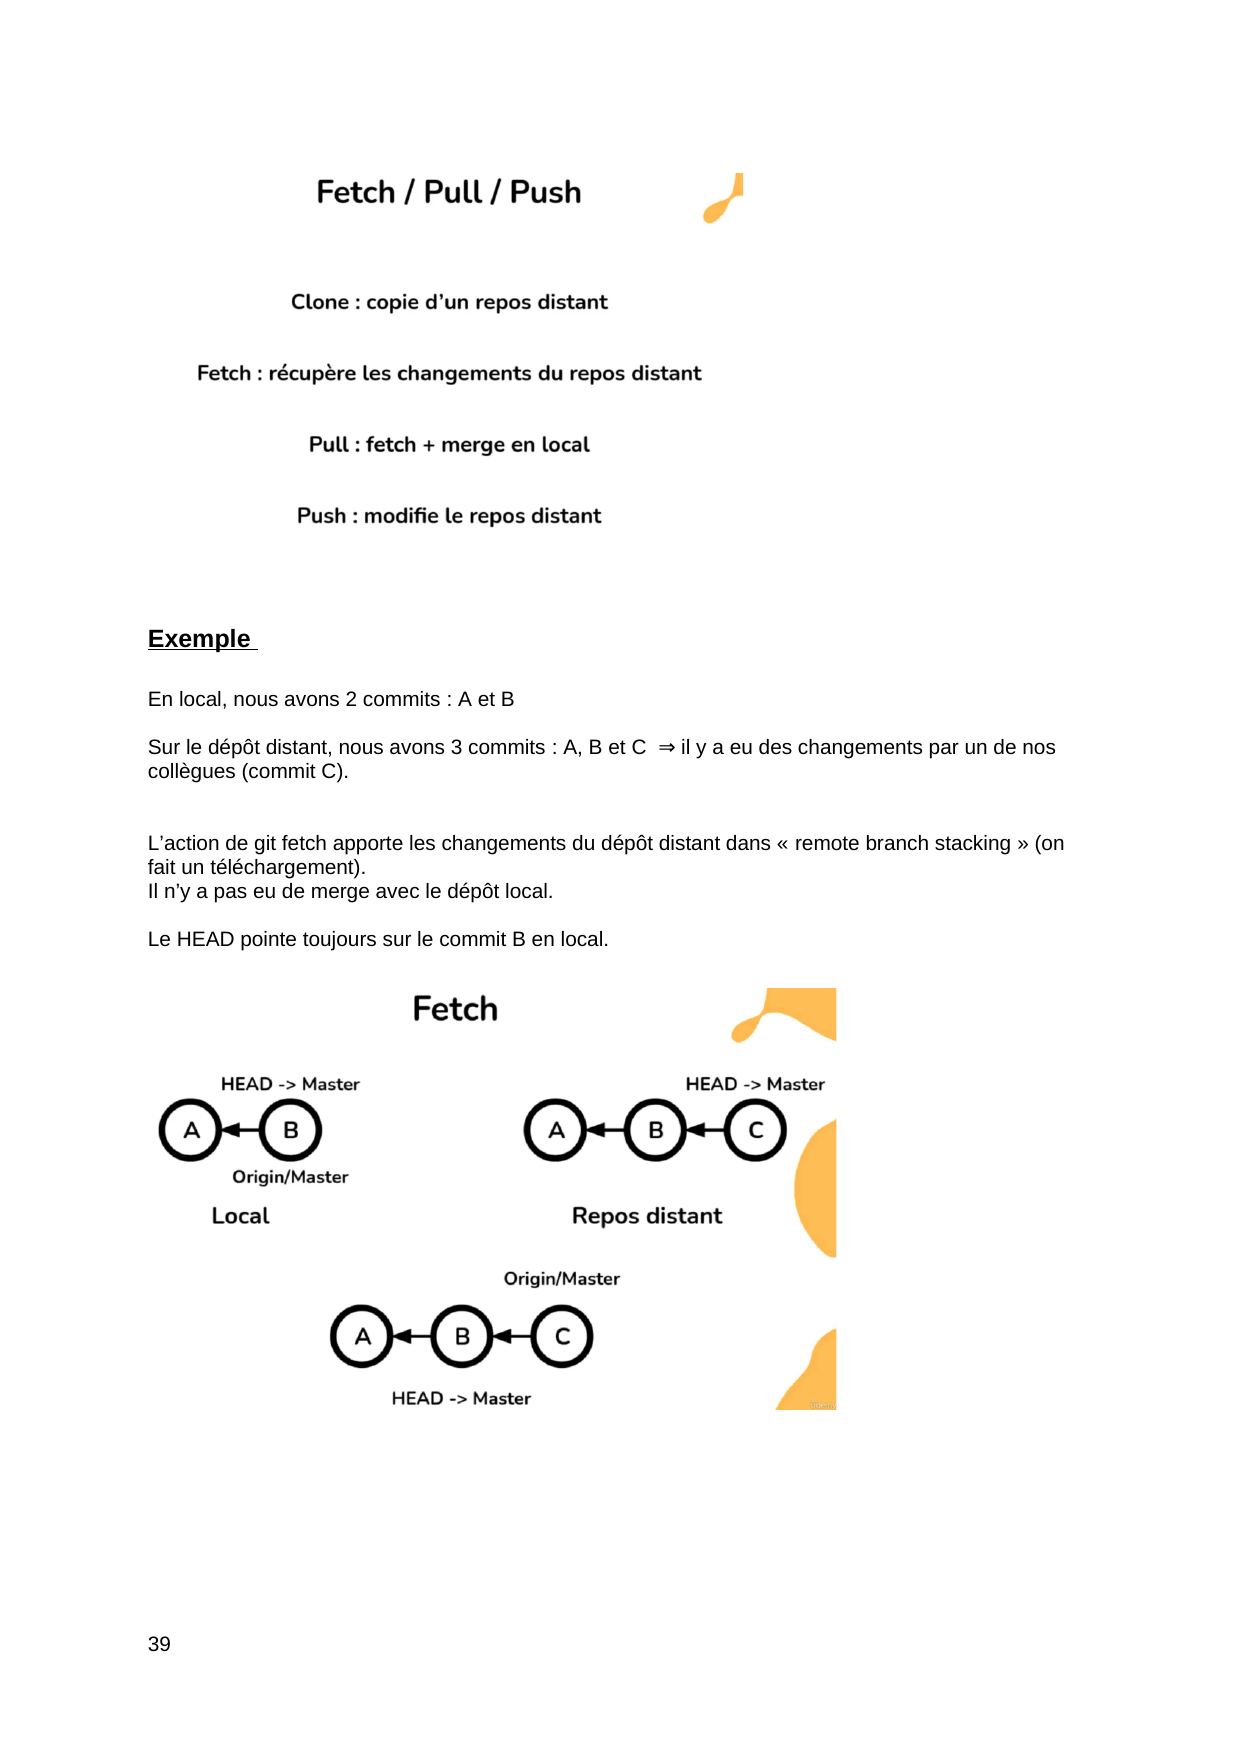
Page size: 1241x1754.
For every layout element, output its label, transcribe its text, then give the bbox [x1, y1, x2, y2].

text L’action de git fetch apporte les changements du dépôt distant dans « remote branch stacking » (on fait un téléchargement). [148, 831, 1093, 878]
text En local, nous avons 2 commits : A et B [148, 687, 1093, 711]
text Sur le dépôt distant, nous avons 3 commits : A, B et C ⇒ il y a eu des changements par un de nos collègues (commit C). [148, 735, 1093, 783]
picture [171, 173, 744, 541]
subtitle Exemple [148, 624, 1093, 652]
text Le HEAD pointe toujours sur le commit B en local. [148, 926, 1093, 950]
text Il n’y a pas eu de merge avec le dépôt local. [148, 878, 1093, 902]
picture [153, 988, 837, 1410]
